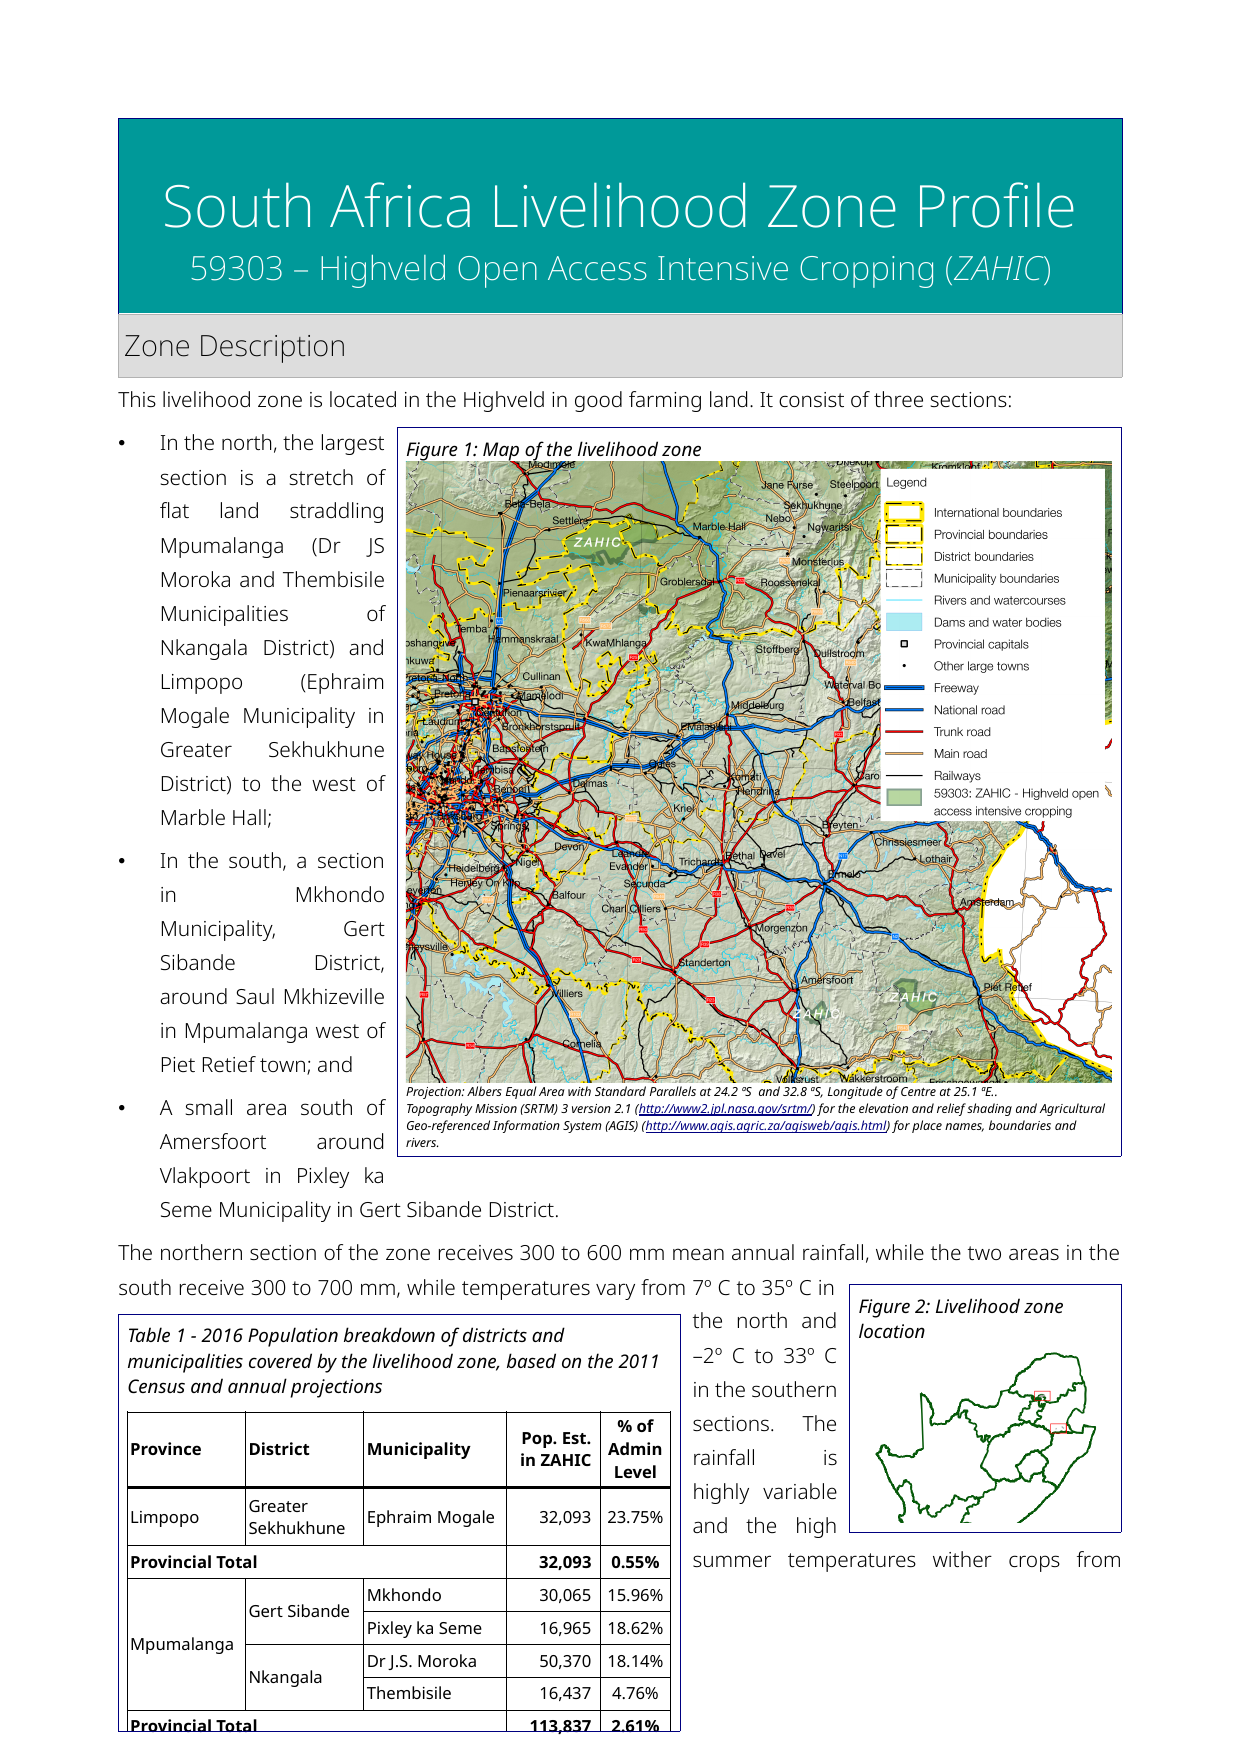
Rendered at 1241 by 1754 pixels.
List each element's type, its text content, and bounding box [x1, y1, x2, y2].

table_cell Dr J.S. Moroka [364, 1645, 506, 1677]
table_header % of Admin Level [601, 1413, 670, 1486]
text The northern section of the zone receives 300 to 600 mm mean annual rainfall, while the two areas in the south receive 300 to 700 mm, while temperatures vary from 7º C to 35º C in the north and –2º C to 33º C in the southern sections. The rainfall is highly variable and the high summer temperatures wither crops from transpiration. Wealthier households keep a few cattle and goats. Households also depend on casual labour, remittances and grants. [850, 1285, 1121, 1532]
table_header South Africa Livelihood Zone Profile 59303 – Highveld Open Access Intensive Cropping (ZAHIC) [119, 119, 1122, 313]
table_cell 0.55% [601, 1546, 670, 1578]
text Projection: Albers Equal Area with Standard Parallels at 24.2 ªS and 32.8 ªS, Longitude of Centre at 25.1 ªE.. [406, 1083, 1112, 1100]
text Table 1 - 2016 Population breakdown of districts and municipalities covered by the livelihood zone, based on the 2011 Census and annual projections [127, 1322, 671, 1399]
table_cell 16,965 [507, 1612, 600, 1644]
table_cell 113,837 [507, 1711, 600, 1731]
table_header Pop. Est. in ZAHIC [507, 1413, 600, 1486]
table_cell 32,093 [507, 1546, 600, 1578]
table_header Province [128, 1413, 245, 1486]
table_cell 50,370 [507, 1645, 600, 1677]
text Figure 2: Livelihood zone location [858, 1293, 1112, 1344]
text [398, 428, 1121, 1156]
picture [868, 1343, 1103, 1523]
list A small area south of Amersfoort around Vlakpoort in Pixley ka Seme Municipality in Gert Sibande District. [118, 1093, 1122, 1224]
table_cell 23.75% [601, 1489, 670, 1545]
table_cell Ephraim Mogale [364, 1489, 506, 1545]
table_cell 2.61% [601, 1711, 670, 1731]
list In the north, the largest section is a stretch of flat land straddling Mpumalanga (Dr JS Moroka and Thembisile Municipalities of Nkangala District) and Limpopo (Ephraim Mogale Municipality in Greater Sekhukhune District) to the west of Marble Hall; [118, 428, 397, 832]
picture [405, 461, 1112, 1083]
table_cell 30,065 [507, 1579, 600, 1611]
table_cell Mkhondo [364, 1579, 506, 1611]
text Sources of data: Open Street Map, Highways (http://wiki.openstreetmap.org/wiki/Planet.osm) for the road lines, Shuttle Radar Topography Mission (SRTM) 3 version 2.1 (http://www2.jpl.nasa.gov/srtm/) for the elevation and relief shading and Agricultural Geo-referenced Information System (AGIS) (http://www.agis.agric.za/agisweb/agis.html) for place names, boundaries and rivers. [406, 1100, 1112, 1147]
table_cell Nkangala [246, 1645, 363, 1709]
table_cell 4.76% [601, 1678, 670, 1709]
table_cell Mpumalanga [128, 1579, 245, 1709]
table_cell 16,437 [507, 1678, 600, 1709]
table_cell 15.96% [601, 1579, 670, 1611]
table_cell 32,093 [507, 1489, 600, 1545]
table_cell Limpopo [128, 1489, 245, 1545]
list In the south, a section in Mkhondo Municipality, Gert Sibande District, around Saul Mkhizeville in Mpumalanga west of Piet Retief town; and [118, 846, 397, 1079]
text This livelihood zone is located in the Highveld in good farming land. It consist of three sections: [118, 386, 1122, 414]
table_cell 18.14% [601, 1645, 670, 1677]
table_cell Provincial Total [128, 1546, 506, 1578]
table_cell Gert Sibande [246, 1579, 363, 1644]
table_cell Provincial Total [128, 1711, 506, 1731]
table_header District [246, 1413, 363, 1486]
table_cell 18.62% [601, 1612, 670, 1644]
text The northern section of the zone receives 300 to 600 mm mean annual rainfall, while the two areas in the south receive 300 to 700 mm, while temperatures vary from 7º C to 35º C in the north and –2º C to 33º C in the southern sections. The rainfall is highly variable and the high summer temperatures wither crops from transpiration. Wealthier households keep a few cattle and goats. Households also depend on casual labour, remittances and grants. [118, 1238, 1122, 1573]
table_cell Thembisile [364, 1678, 506, 1709]
table_header Zone Description [119, 315, 1122, 377]
table_header Municipality [364, 1413, 506, 1486]
table_cell Pixley ka Seme [364, 1612, 506, 1644]
text Figure 1: Map of the livelihood zone [406, 436, 1112, 461]
table_cell Greater Sekhukhune [246, 1489, 363, 1545]
text The northern section of the zone receives 300 to 600 mm mean annual rainfall, while the two areas in the south receive 300 to 700 mm, while temperatures vary from 7º C to 35º C in the north and –2º C to 33º C in the southern sections. The rainfall is highly variable and the high summer temperatures wither crops from transpiration. Wealthier households keep a few cattle and goats. Households also depend on casual labour, remittances and grants. [119, 1315, 680, 1731]
